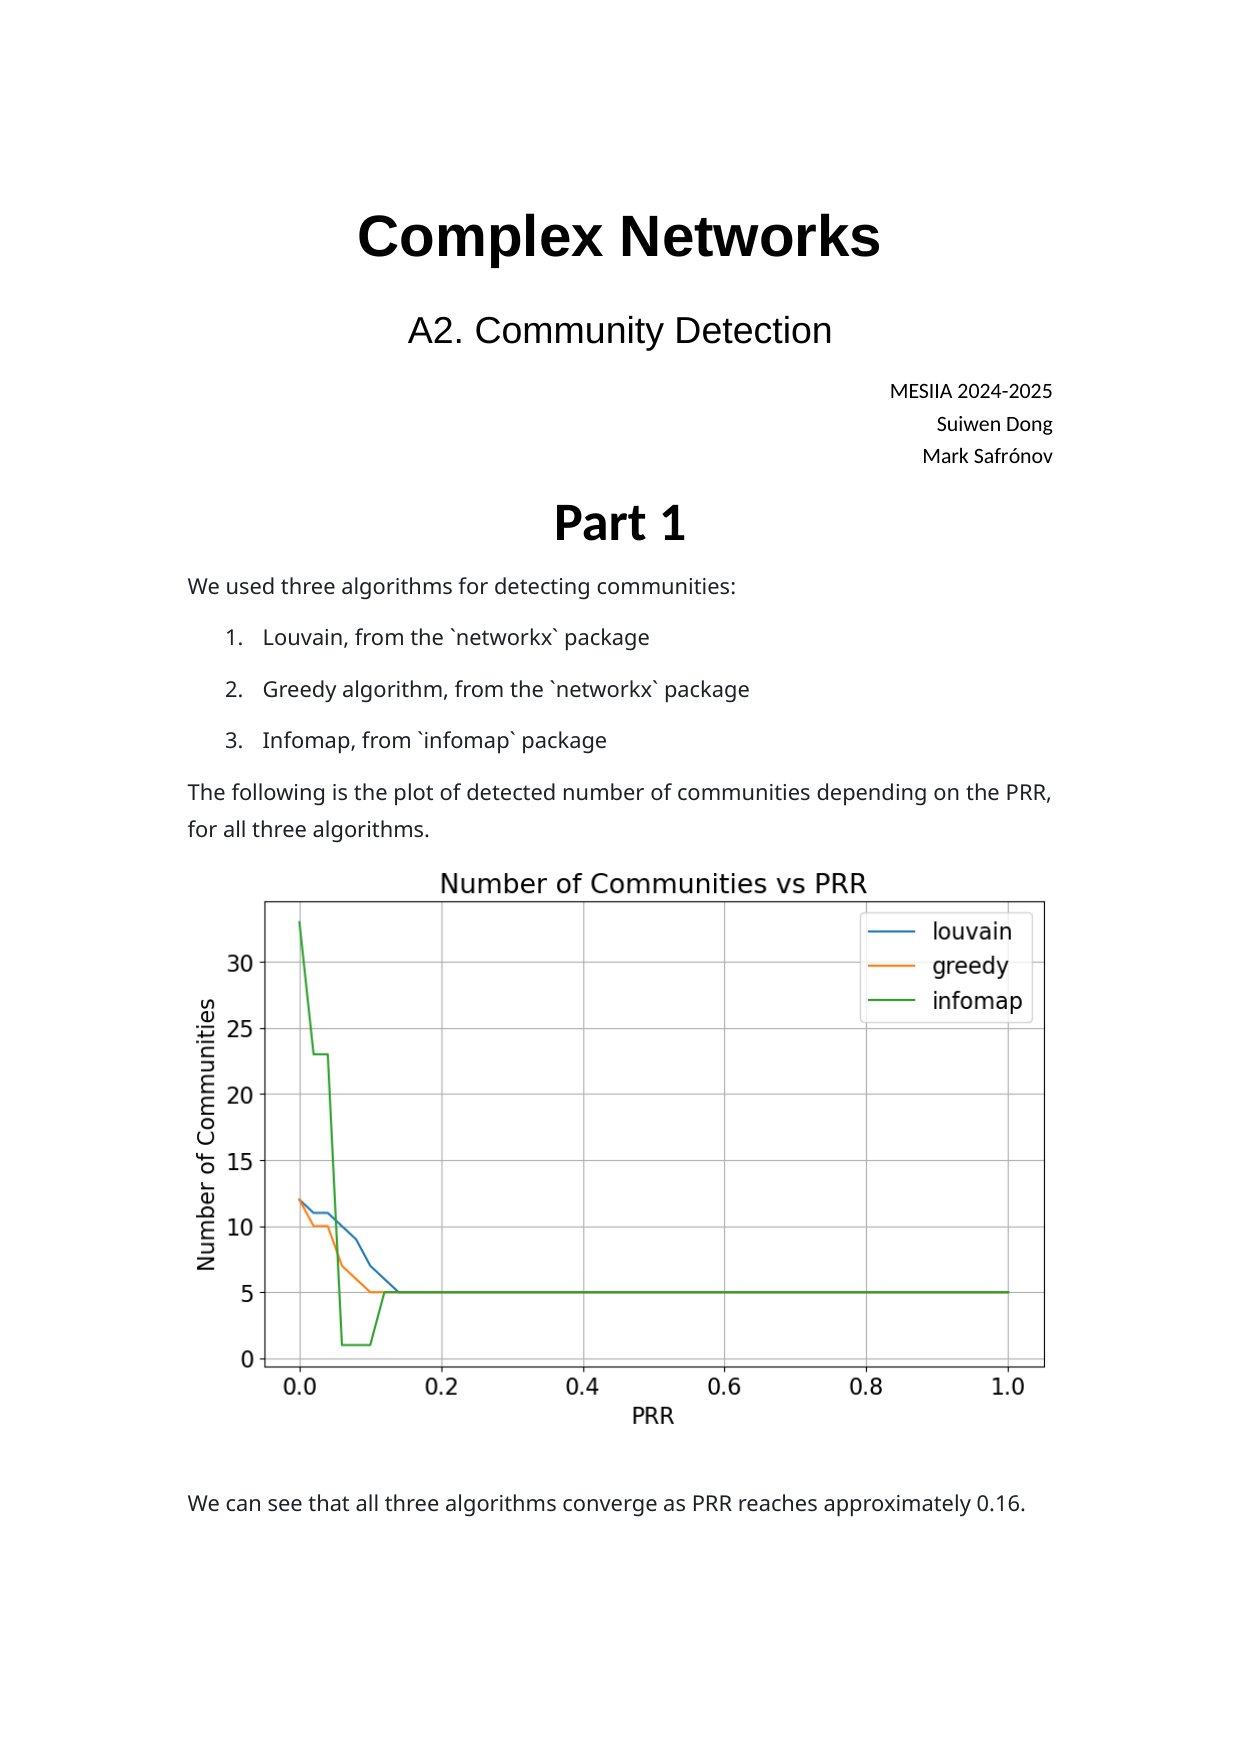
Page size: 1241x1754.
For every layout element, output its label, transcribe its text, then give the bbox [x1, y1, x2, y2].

list Infomap, from `infomap` package [225, 724, 1053, 756]
text We can see that all three algorithms converge as PRR reaches approximately 0.16. [187, 1438, 1053, 1519]
text Mark Safrónov [187, 439, 1053, 472]
text Part 1 [187, 472, 1053, 569]
subtitle A2. Community Detection [187, 297, 1053, 362]
title Complex Networks [187, 187, 1053, 284]
list Greedy algorithm, from the `networkx` package [225, 672, 1053, 705]
text The following is the plot of detected number of communities depending on the PRR, for all three algorithms. [187, 775, 1053, 845]
list Louvain, from the `networkx` package [225, 621, 1053, 653]
text MESIIA 2024-2025 [187, 374, 1053, 407]
text We used three algorithms for detecting communities: [187, 569, 1053, 602]
picture [187, 864, 1053, 1438]
text Suiwen Dong [187, 407, 1053, 439]
